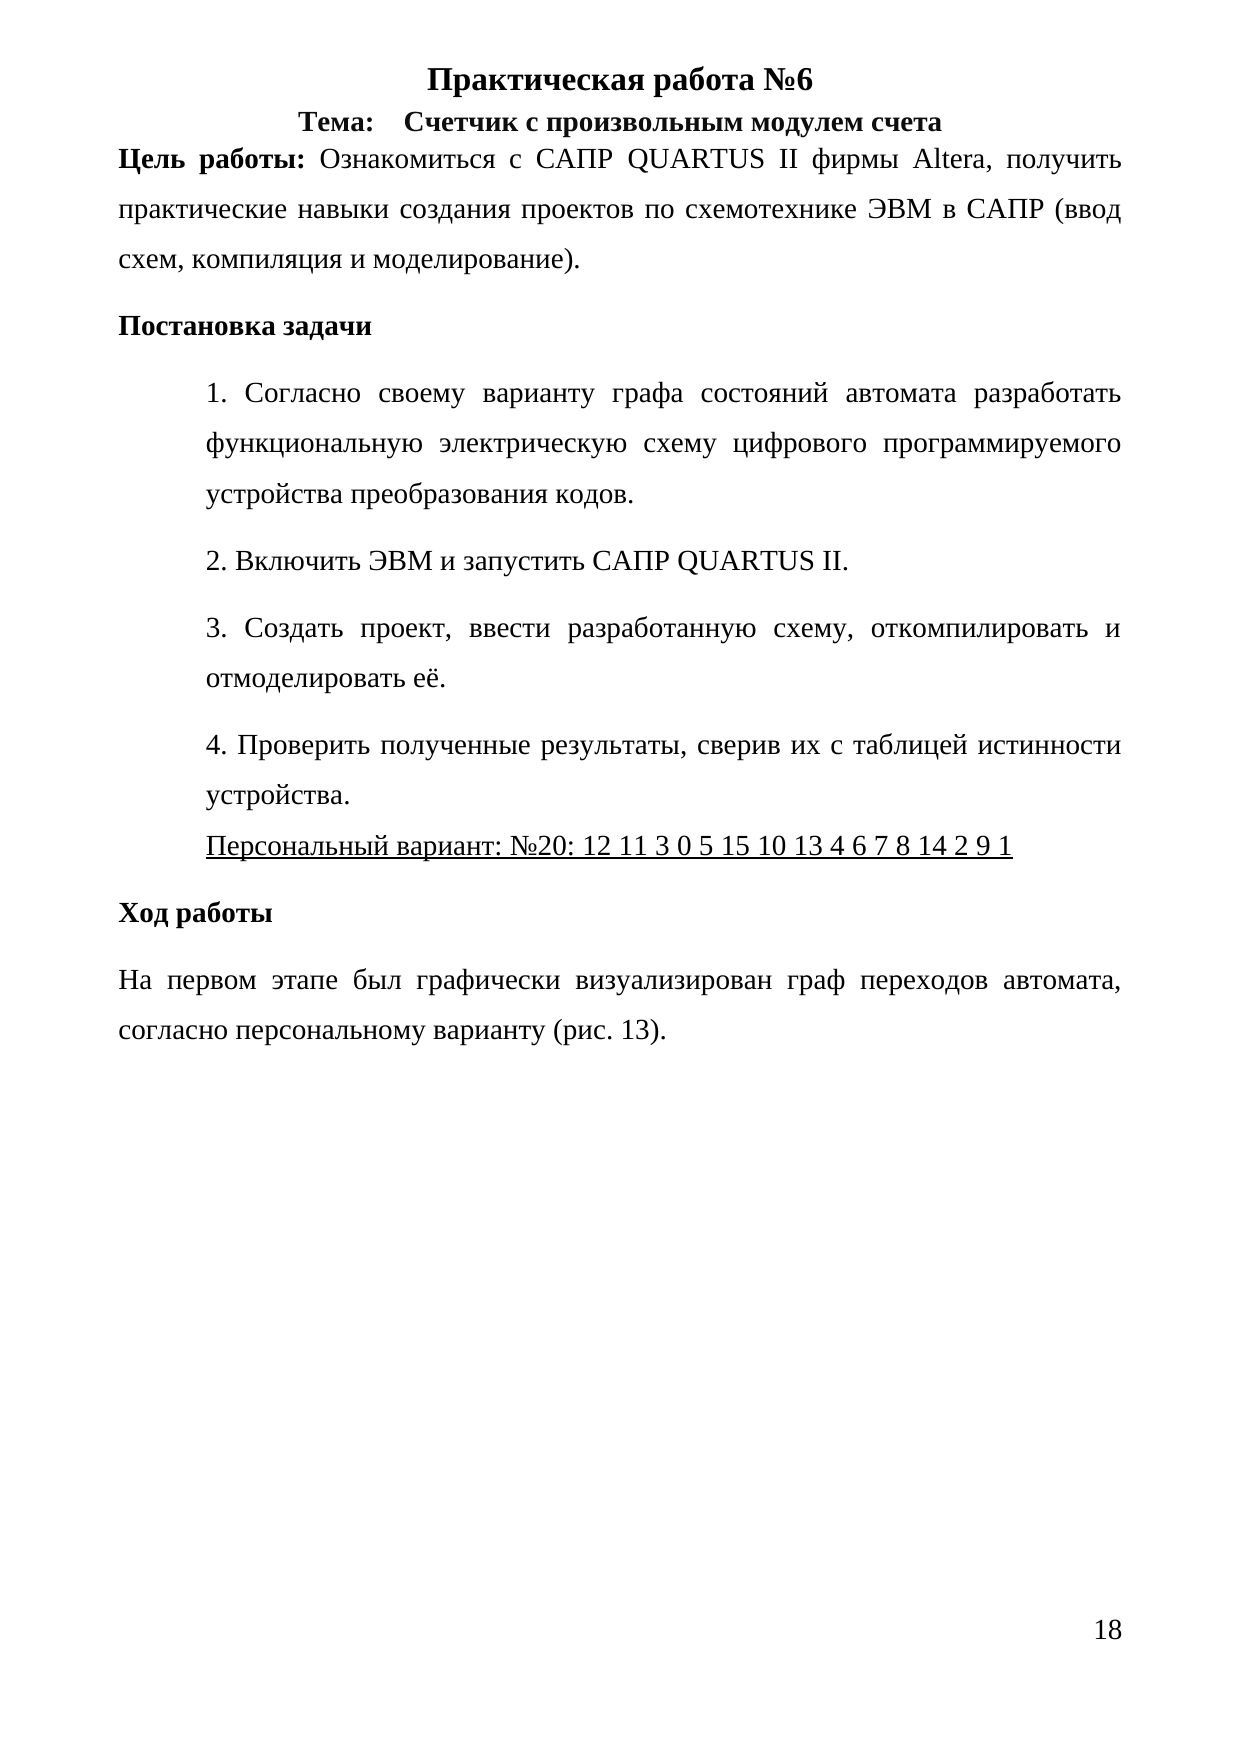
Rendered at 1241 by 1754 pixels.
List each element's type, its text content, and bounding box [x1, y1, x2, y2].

text 4. Проверить полученные результаты, сверив их с таблицей истинности устройства. Персональный вариант: №20: 12 11 3 0 5 15 10 13 4 6 7 8 14 2 9 1 [206, 727, 1122, 861]
subtitle Тема: Счетчик с произвольным модулем счета [118, 104, 1122, 138]
text 1. Согласно своему варианту графа состояний автомата разработать функциональную электрическую схему цифрового программируемого устройства преобразования кодов. [206, 375, 1122, 509]
text Цель работы: Ознакомиться с САПР QUARTUS II фирмы Altera, получить практические навыки создания проектов по схемотехнике ЭВМ в САПР (ввод схем, компиляция и моделирование). [118, 141, 1122, 275]
text Ход работы [118, 895, 1122, 928]
text На первом этапе был графически визуализирован граф переходов автомата, согласно персональному варианту (рис. 13). [118, 962, 1122, 1046]
subtitle Практическая работа №6 [118, 59, 1122, 97]
text Постановка задачи [118, 308, 1122, 342]
text 3. Создать проект, ввести разработанную схему, откомпилировать и отмоделировать её. [206, 610, 1122, 694]
text 2. Включить ЭВМ и запустить САПР QUARTUS II. [206, 543, 1122, 576]
